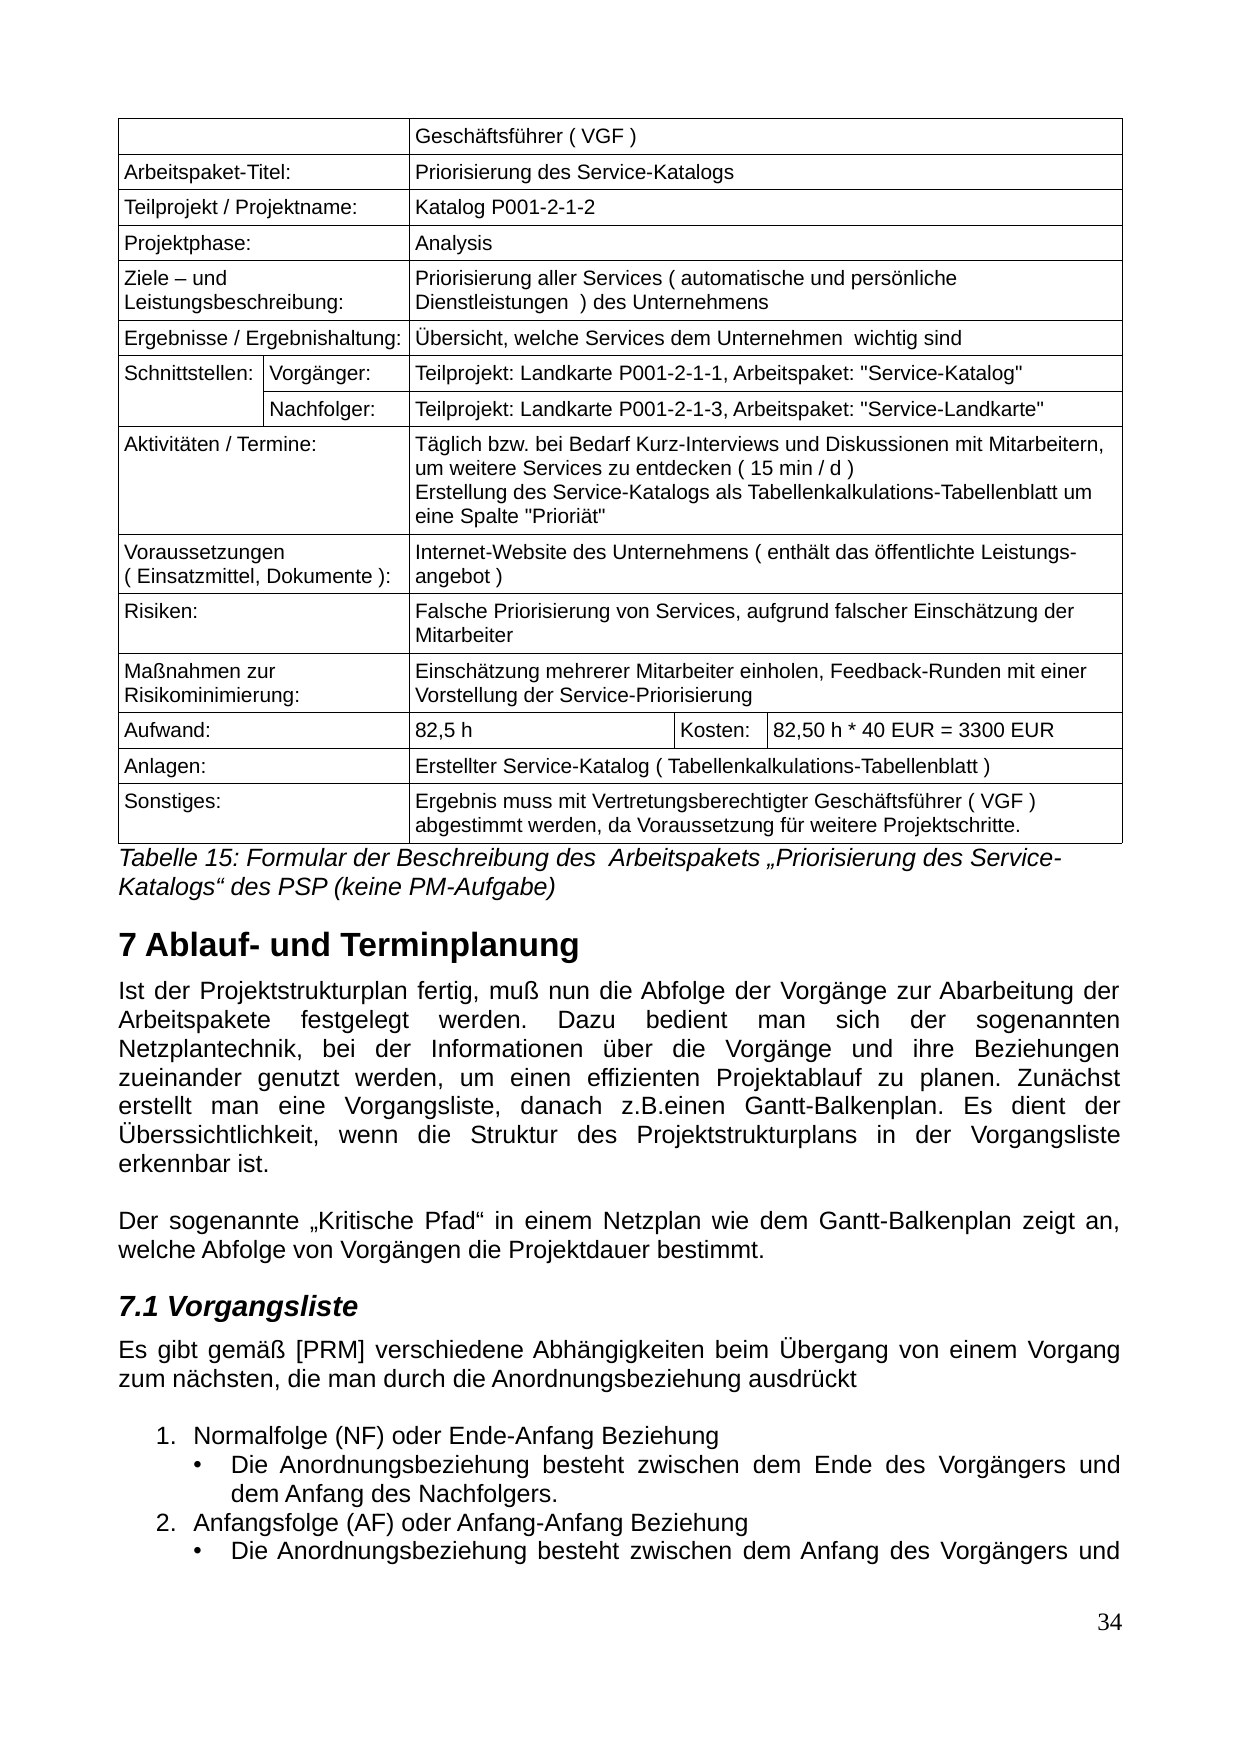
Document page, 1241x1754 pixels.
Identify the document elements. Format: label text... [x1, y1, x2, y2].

table_cell Vorgänger: [264, 356, 409, 391]
table_cell Analysis [410, 226, 1122, 260]
table_cell Schnittstellen: [119, 356, 263, 426]
table_cell Ergebnis muss mit Vertretungsberechtigter Geschäftsführer ( VGF ) abgestimmt werden, da Voraussetzung für weitere Projektschritte. [410, 784, 1122, 843]
list Die Anordnungsbeziehung besteht zwischen dem Anfang des Vorgängers und [193, 1536, 1122, 1565]
text Ist der Projektstrukturplan fertig, muß nun die Abfolge der Vorgänge zur Abarbeitung der Arbeitspakete festgelegt werden. Dazu bedient man sich der sogenannten Netzplantechnik, bei der Informationen über die Vorgänge und ihre Beziehungen zueinander genutzt werden, um einen effizienten Projektablauf zu planen. Zunächst erstellt man eine Vorgangsliste, danach z.B.einen Gantt-Balkenplan. Es dient der Überssichtlichkeit, wenn die Struktur des Projektstrukturplans in der Vorgangsliste erkennbar ist. [118, 976, 1122, 1178]
text Der sogenannte „Kritische Pfad“ in einem Netzplan wie dem Gantt-Balkenplan zeigt an, welche Abfolge von Vorgängen die Projektdauer bestimmt. [118, 1206, 1122, 1264]
table_cell Internet-Website des Unternehmens ( enthält das öffentlichte Leistungs-angebot ) [410, 535, 1122, 593]
table_cell Maßnahmen zur Risikominimierung: [119, 654, 409, 712]
table_cell Anlagen: [119, 749, 409, 783]
list Normalfolge (NF) oder Ende-Anfang Beziehung [156, 1421, 1122, 1450]
table_cell Katalog P001-2-1-2 [410, 190, 1122, 225]
table_cell Voraussetzungen ( Einsatzmittel, Dokumente ): [119, 535, 409, 593]
table_cell Einschätzung mehrerer Mitarbeiter einholen, Feedback-Runden mit einer Vorstellung der Service-Priorisierung [410, 654, 1122, 712]
table_cell 82,5 h [410, 713, 674, 748]
table_cell Teilprojekt: Landkarte P001-2-1-1, Arbeitspaket: "Service-Katalog" [410, 356, 1122, 391]
table_cell Aufwand: [119, 713, 409, 748]
table_cell Falsche Priorisierung von Services, aufgrund falscher Einschätzung der Mitarbeiter [410, 594, 1122, 653]
list Anfangsfolge (AF) oder Anfang-Anfang Beziehung [156, 1507, 1122, 1536]
table_cell Übersicht, welche Services dem Unternehmen wichtig sind [410, 321, 1122, 355]
text Tabelle 15: Formular der Beschreibung des Arbeitspakets „Priorisierung des Service-Katalogs“ des PSP (keine PM-Aufgabe) [118, 844, 1122, 900]
text Es gibt gemäß [PRM] verschiedene Abhängigkeiten beim Übergang von einem Vorgang zum nächsten, die man durch die Anordnungsbeziehung ausdrückt [118, 1335, 1122, 1392]
table_cell Projektphase: [119, 226, 409, 260]
table_cell Ergebnisse / Ergebnishaltung: [119, 321, 409, 355]
table_cell Arbeitspaket-Titel: [119, 155, 409, 189]
table_cell Kosten: [675, 713, 767, 748]
table_cell Erstellter Service-Katalog ( Tabellenkalkulations-Tabellenblatt ) [410, 749, 1122, 783]
table_cell Geschäftsführer ( VGF ) [410, 119, 1122, 154]
list Die Anordnungsbeziehung besteht zwischen dem Ende des Vorgängers und dem Anfang des Nachfolgers. [193, 1450, 1122, 1507]
table_cell Täglich bzw. bei Bedarf Kurz-Interviews und Diskussionen mit Mitarbeitern, um weitere Services zu entdecken ( 15 min / d ) Erstellung des Service-Katalogs als Tabellenkalkulations-Tabellenblatt um eine Spalte "Prioriät" [410, 427, 1122, 534]
table_cell Priorisierung aller Services ( automatische und persönliche Dienstleistungen ) des Unternehmens [410, 261, 1122, 320]
table_cell Priorisierung des Service-Katalogs [410, 155, 1122, 189]
table_cell Teilprojekt: Landkarte P001-2-1-3, Arbeitspaket: "Service-Landkarte" [410, 392, 1122, 426]
table_cell Aktivitäten / Termine: [119, 427, 409, 534]
table_cell Risiken: [119, 594, 409, 653]
table_cell [119, 119, 409, 154]
subtitle 7 Ablauf- und Terminplanung [118, 925, 1122, 964]
table_cell Teilprojekt / Projektname: [119, 190, 409, 225]
table_cell 82,50 h * 40 EUR = 3300 EUR [768, 713, 1122, 748]
subtitle 7.1 Vorgangsliste [118, 1289, 1122, 1322]
table_cell Nachfolger: [264, 392, 409, 426]
table_cell Sonstiges: [119, 784, 409, 843]
table_cell Ziele – und Leistungsbeschreibung: [119, 261, 409, 320]
